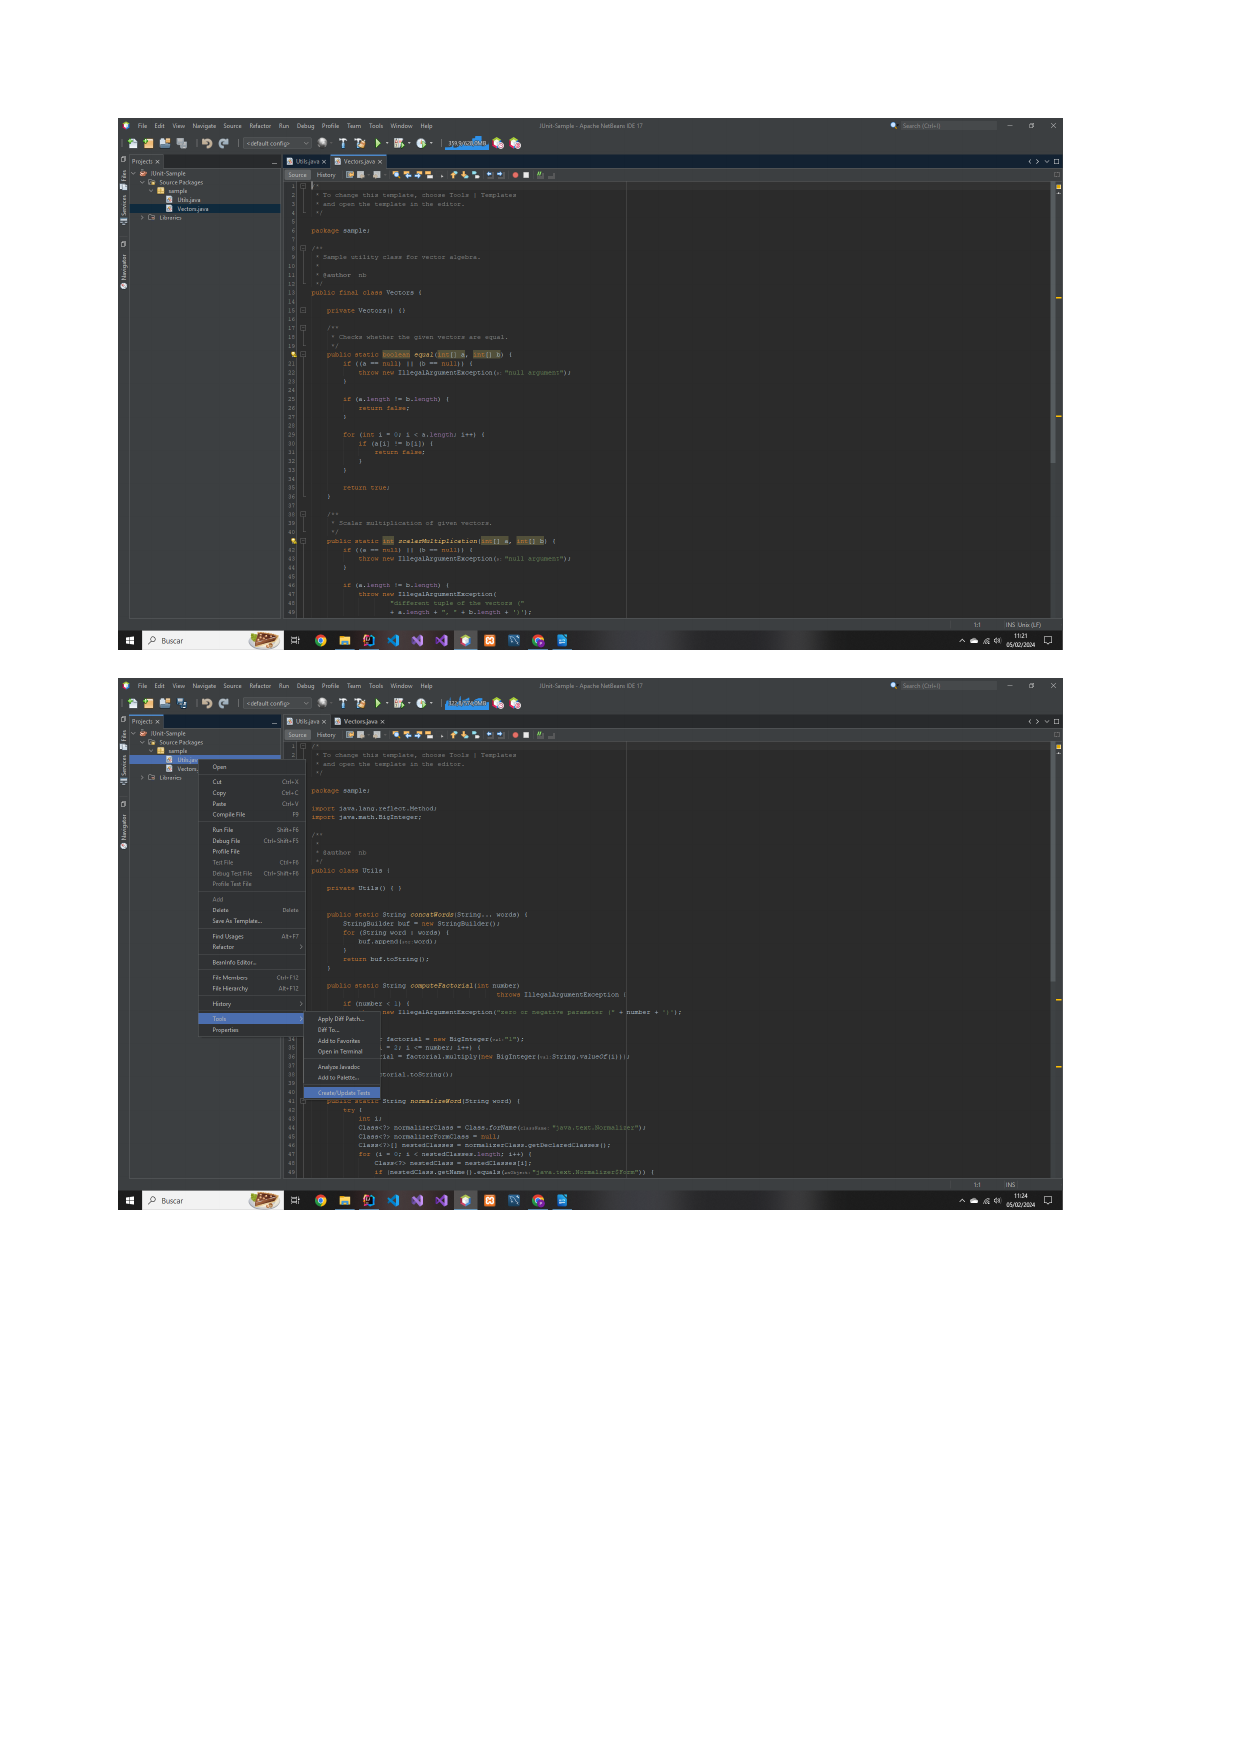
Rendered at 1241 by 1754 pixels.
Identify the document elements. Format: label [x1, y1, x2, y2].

picture [118, 118, 1063, 650]
picture [118, 678, 1063, 1210]
